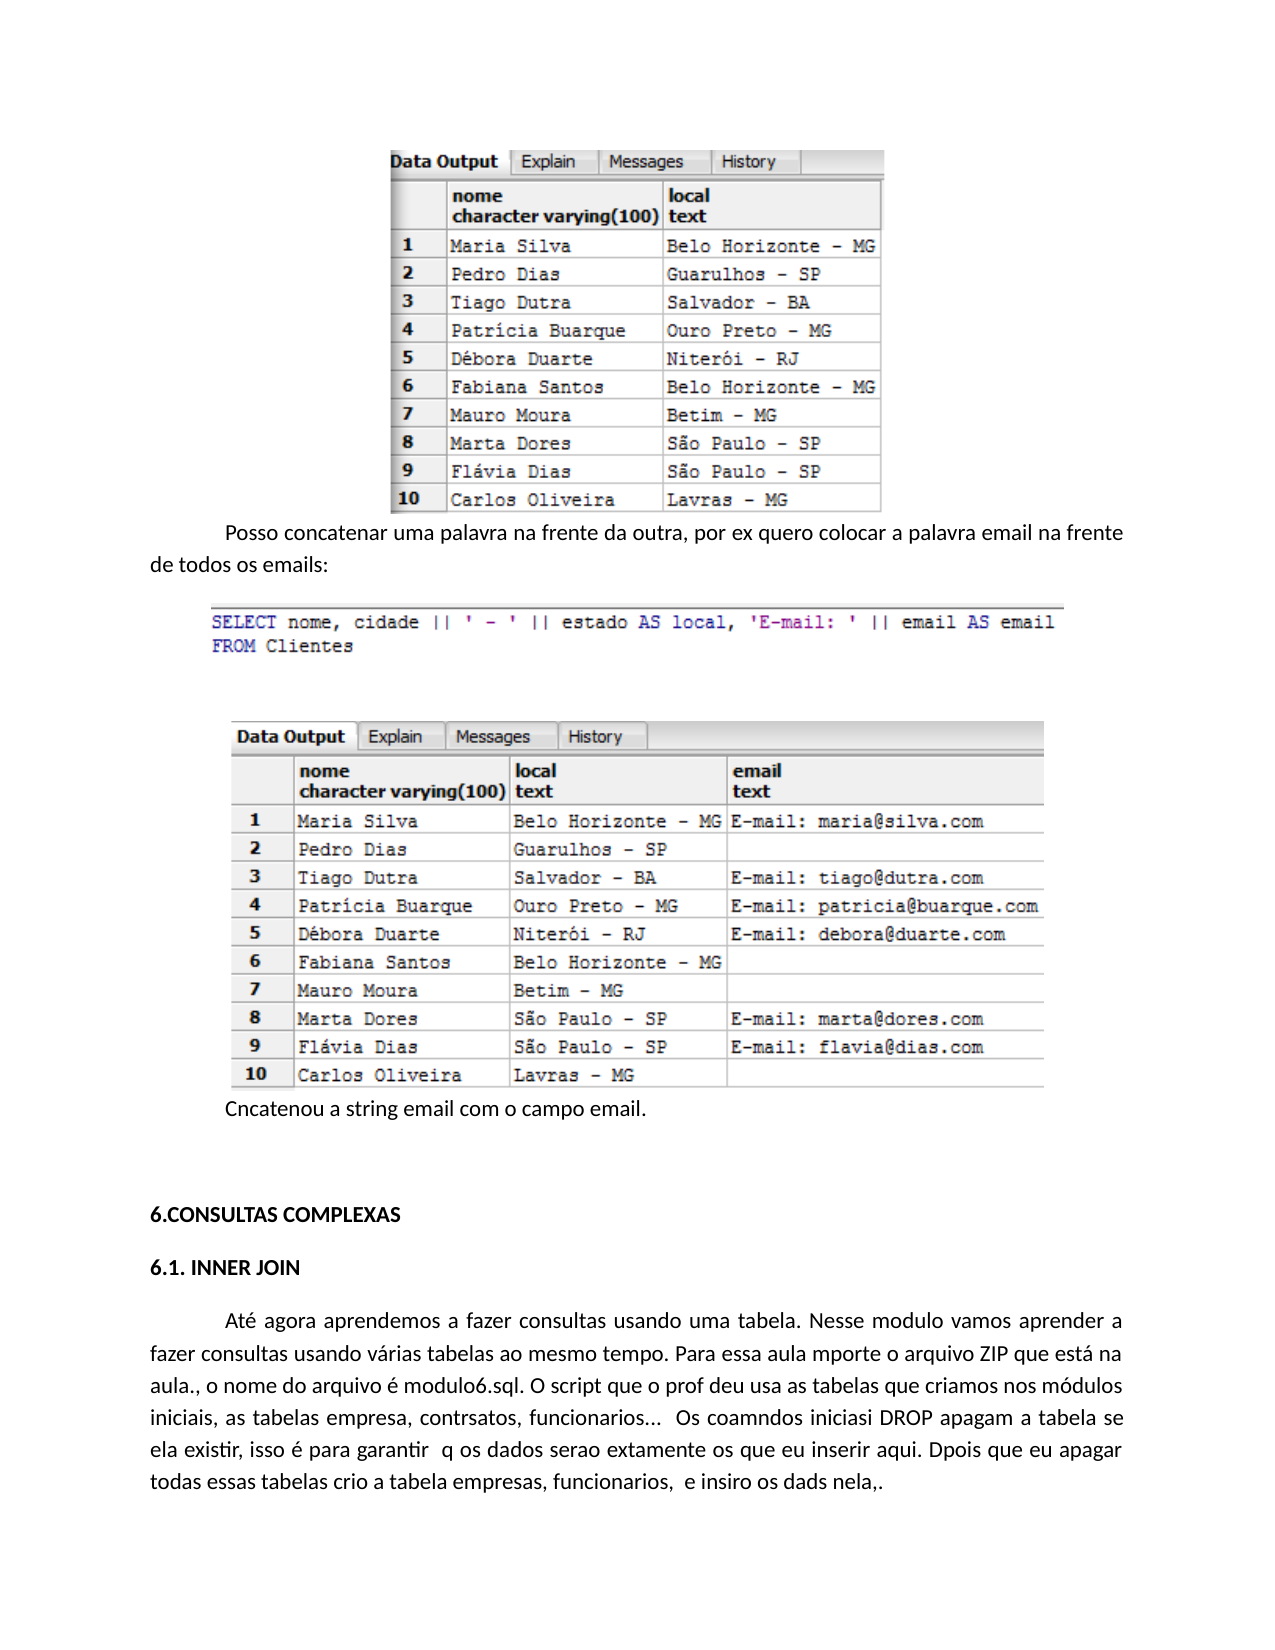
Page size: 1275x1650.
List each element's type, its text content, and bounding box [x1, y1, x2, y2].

picture [211, 603, 1064, 665]
text Cncatenou a string email com o campo email. [150, 722, 1125, 1122]
text 6.CONSULTAS COMPLEXAS [150, 1201, 1125, 1228]
text Posso concatenar uma palavra na frente da outra, por ex quero colocar a palavra email na frente de todos os emails: [150, 150, 1125, 578]
picture [231, 721, 1044, 1091]
picture [390, 150, 885, 514]
text 6.1. INNER JOIN [150, 1253, 1125, 1282]
text Até agora aprendemos a fazer consultas usando uma tabela. Nesse modulo vamos aprender a fazer consultas usando várias tabelas ao mesmo tempo. Para essa aula mporte o arquivo ZIP que está na aula., o nome do arquivo é modulo6.sql. O script que o prof deu usa as tabelas que criamos nos módulos iniciais, as tabelas empresa, contrsatos, funcionarios... Os coamndos iniciasi DROP apagam a tabela se ela existir, isso é para garantir q os dados serao extamente os que eu inserir aqui. Dpois que eu apagar todas essas tabelas crio a tabela empresas, funcionarios, e insiro os dads nela,. [150, 1307, 1125, 1496]
